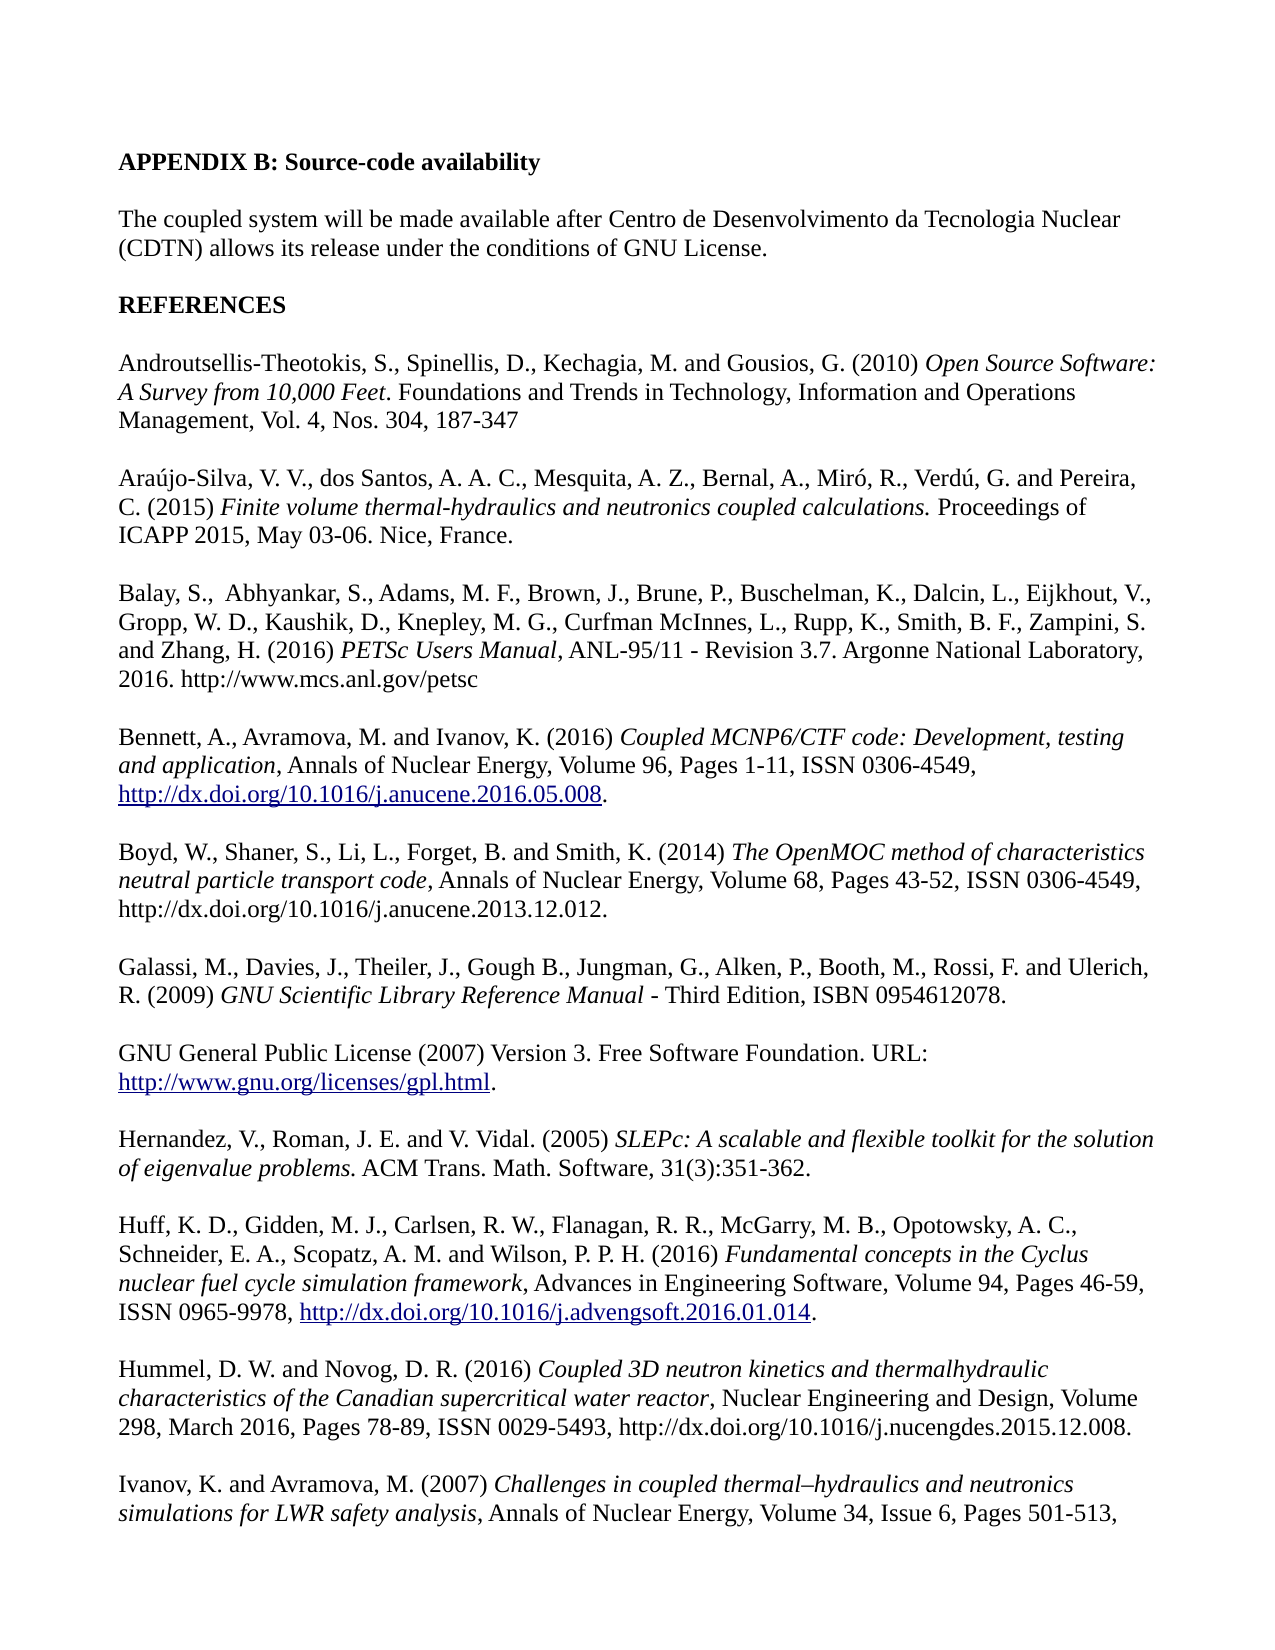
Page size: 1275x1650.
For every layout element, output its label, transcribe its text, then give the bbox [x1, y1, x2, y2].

text Araújo-Silva, V. V., dos Santos, A. A. C., Mesquita, A. Z., Bernal, A., Miró, R., Verdú, G. and Pereira, C. (2015) Finite volume thermal-hydraulics and neutronics coupled calculations. Proceedings of ICAPP 2015, May 03-06. Nice, France. [118, 463, 1157, 549]
text Hernandez, V., Roman, J. E. and V. Vidal. (2005) SLEPc: A scalable and flexible toolkit for the solution of eigenvalue problems. ACM Trans. Math. Software, 31(3):351-362. [118, 1124, 1157, 1182]
text Balay, S., Abhyankar, S., Adams, M. F., Brown, J., Brune, P., Buschelman, K., Dalcin, L., Eijkhout, V., Gropp, W. D., Kaushik, D., Knepley, M. G., Curfman McInnes, L., Rupp, K., Smith, B. F., Zampini, S. and Zhang, H. (2016) PETSc Users Manual, ANL-95/11 - Revision 3.7. Argonne National Laboratory, 2016. http://www.mcs.anl.gov/petsc [118, 578, 1157, 693]
text APPENDIX B: Source-code availability [118, 147, 1157, 176]
text GNU General Public License (2007) Version 3. Free Software Foundation. URL: http://www.gnu.org/licenses/gpl.html. [118, 1038, 1157, 1096]
text Bennett, A., Avramova, M. and Ivanov, K. (2016) Coupled MCNP6/CTF code: Development, testing and application, Annals of Nuclear Energy, Volume 96, Pages 1-11, ISSN 0306-4549, http://dx.doi.org/10.1016/j.anucene.2016.05.008. [118, 722, 1157, 808]
text Hummel, D. W. and Novog, D. R. (2016) Coupled 3D neutron kinetics and thermalhydraulic characteristics of the Canadian supercritical water reactor, Nuclear Engineering and Design, Volume 298, March 2016, Pages 78-89, ISSN 0029-5493, http://dx.doi.org/10.1016/j.nucengdes.2015.12.008. [118, 1354, 1157, 1441]
text Huff, K. D., Gidden, M. J., Carlsen, R. W., Flanagan, R. R., McGarry, M. B., Opotowsky, A. C., Schneider, E. A., Scopatz, A. M. and Wilson, P. P. H. (2016) Fundamental concepts in the Cyclus nuclear fuel cycle simulation framework, Advances in Engineering Software, Volume 94, Pages 46-59, ISSN 0965-9978, http://dx.doi.org/10.1016/j.advengsoft.2016.01.014. [118, 1211, 1157, 1326]
text Androutsellis-Theotokis, S., Spinellis, D., Kechagia, M. and Gousios, G. (2010) Open Source Software: A Survey from 10,000 Feet. Foundations and Trends in Technology, Information and Operations Management, Vol. 4, Nos. 304, 187-347 [118, 348, 1157, 434]
text Galassi, M., Davies, J., Theiler, J., Gough B., Jungman, G., Alken, P., Booth, M., Rossi, F. and Ulerich, R. (2009) GNU Scientific Library Reference Manual - Third Edition, ISBN 0954612078. [118, 952, 1157, 1009]
text The coupled system will be made available after Centro de Desenvolvimento da Tecnologia Nuclear (CDTN) allows its release under the conditions of GNU License. [118, 204, 1157, 262]
text REFERENCES [118, 291, 1157, 319]
text Ivanov, K. and Avramova, M. (2007) Challenges in coupled thermal–hydraulics and neutronics simulations for LWR safety analysis, Annals of Nuclear Energy, Volume 34, Issue 6, Pages 501-513, [118, 1469, 1157, 1527]
text Boyd, W., Shaner, S., Li, L., Forget, B. and Smith, K. (2014) The OpenMOC method of characteristics neutral particle transport code, Annals of Nuclear Energy, Volume 68, Pages 43-52, ISSN 0306-4549, http://dx.doi.org/10.1016/j.anucene.2013.12.012. [118, 837, 1157, 923]
